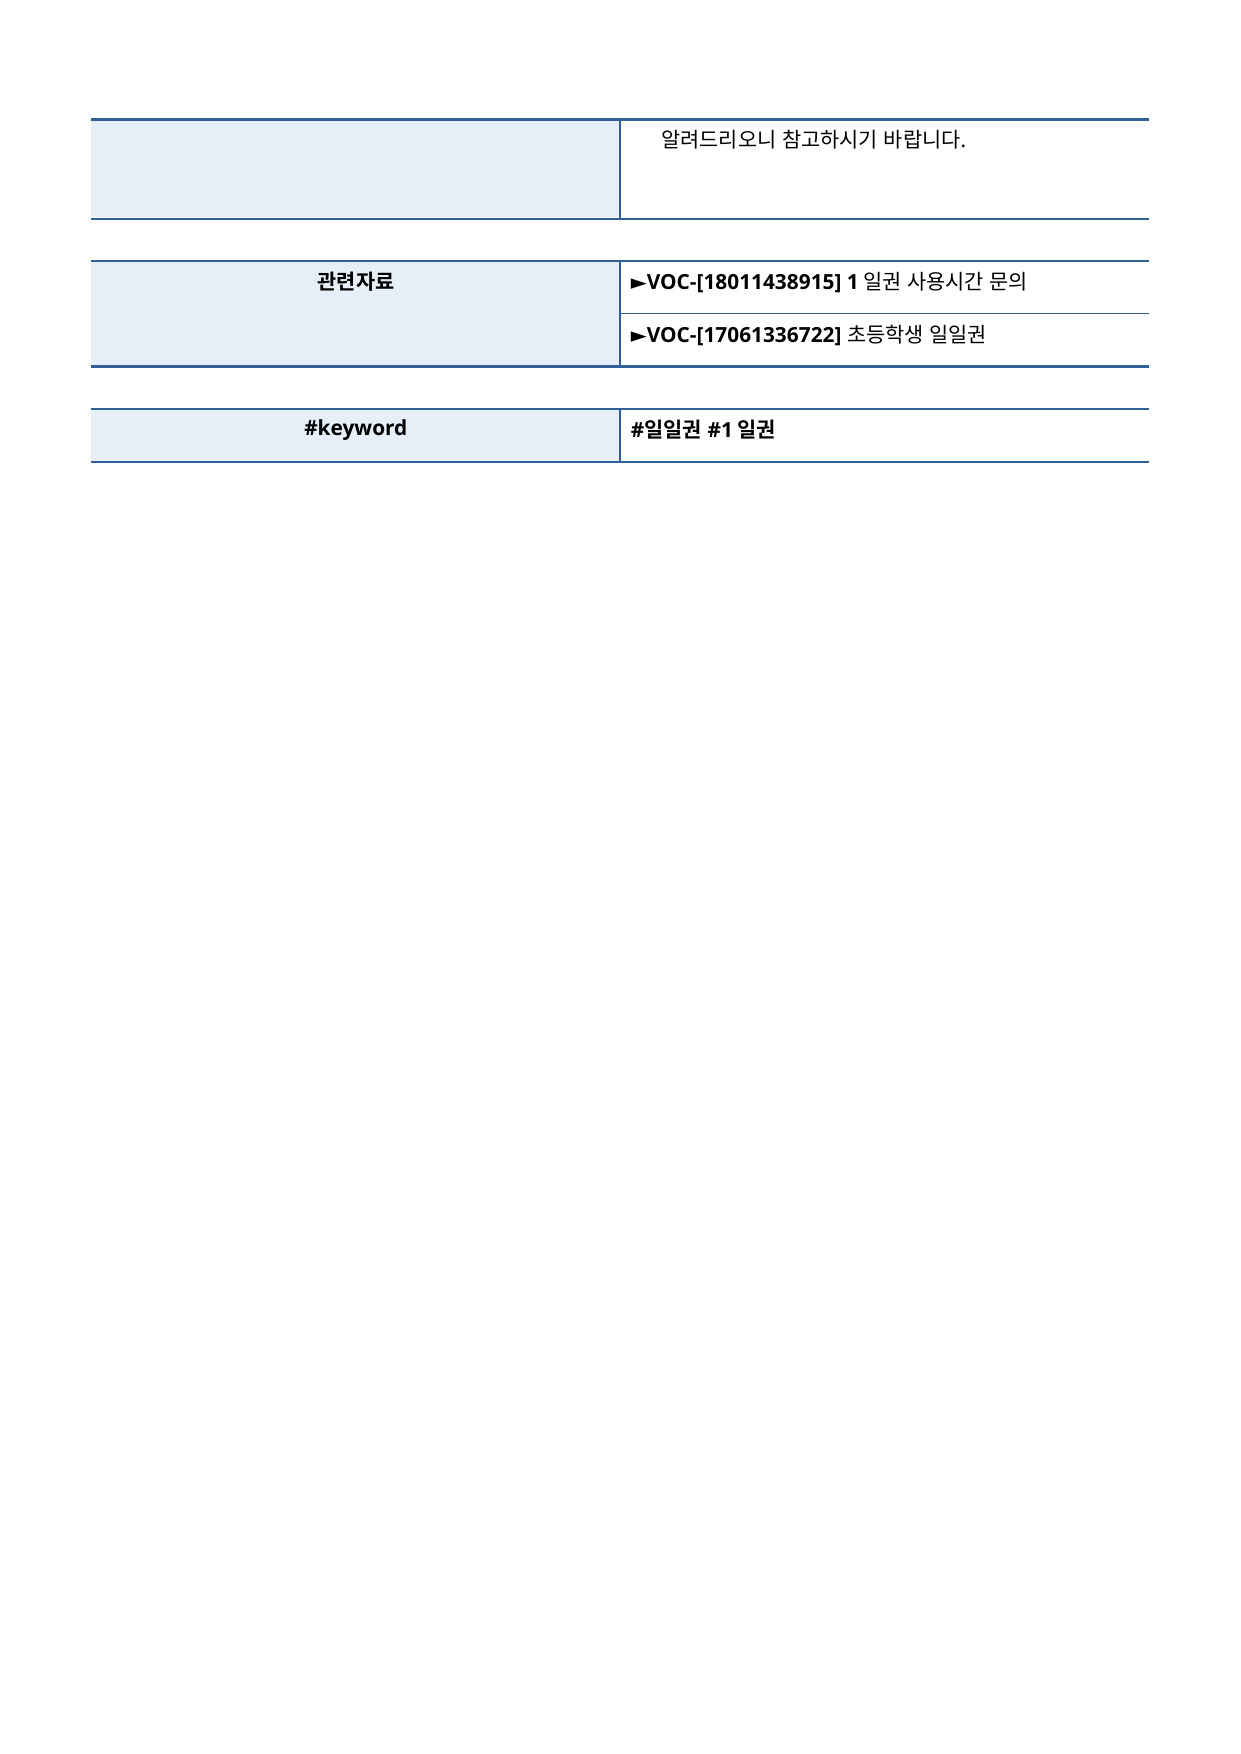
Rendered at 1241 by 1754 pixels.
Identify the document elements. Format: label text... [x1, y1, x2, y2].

table_header #keyword [91, 410, 619, 461]
table_header #일일권 #1일권 [621, 410, 1149, 461]
table_header ►VOC-[18011438915] 1일권 사용시간 문의 [621, 262, 1149, 313]
table_header 알려드리오니 참고하시기 바랍니다. [621, 121, 1149, 217]
table_header 관련자료 [91, 262, 619, 365]
table_header [91, 121, 619, 217]
table_cell ►VOC-[17061336722] 초등학생 일일권 [621, 314, 1149, 365]
